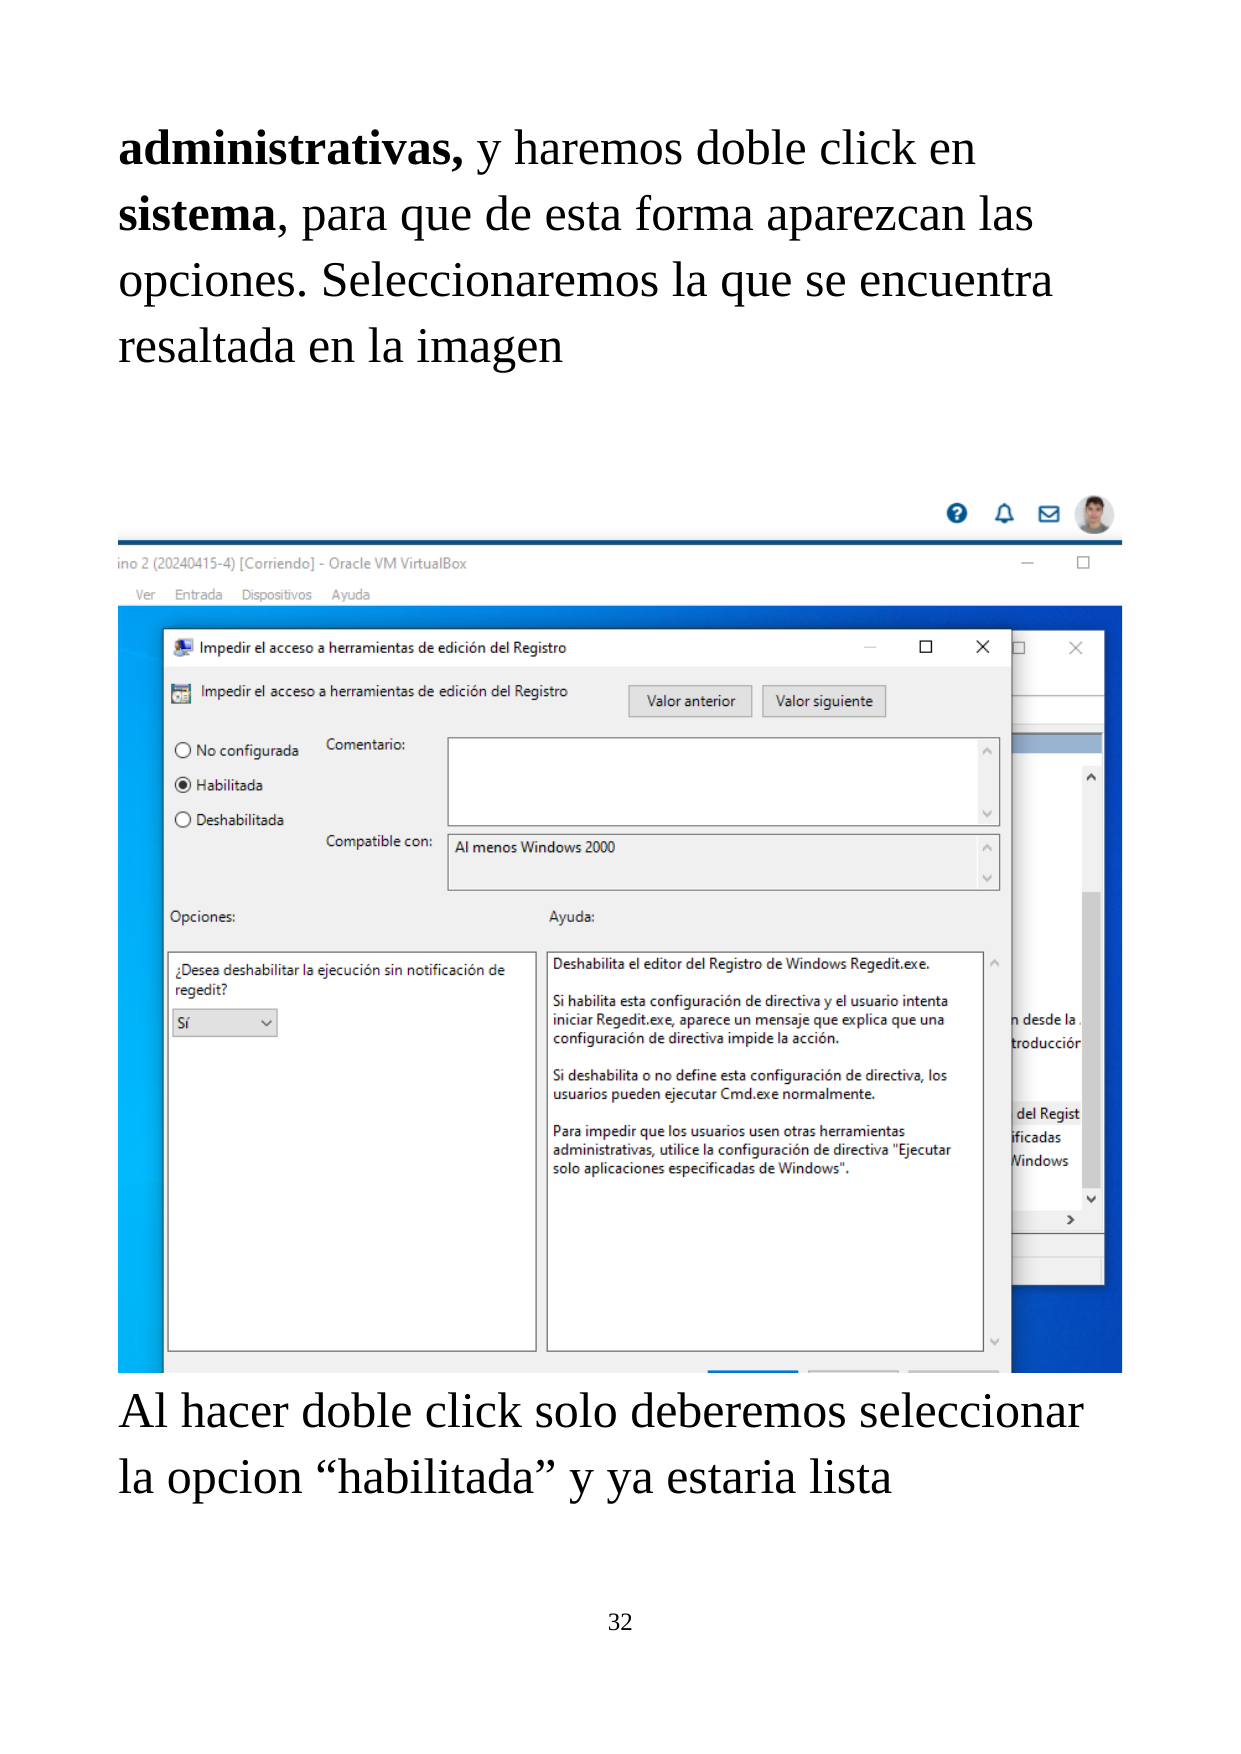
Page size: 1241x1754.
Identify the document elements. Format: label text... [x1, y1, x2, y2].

text administrativas, y haremos doble click en sistema, para que de esta forma aparezcan las opciones. Seleccionaremos la que se encuentra resaltada en la imagen [118, 118, 1122, 374]
text Al hacer doble click solo deberemos seleccionar la opcion “habilitada” y ya estaria lista [118, 1373, 1122, 1504]
picture [118, 477, 1123, 1373]
